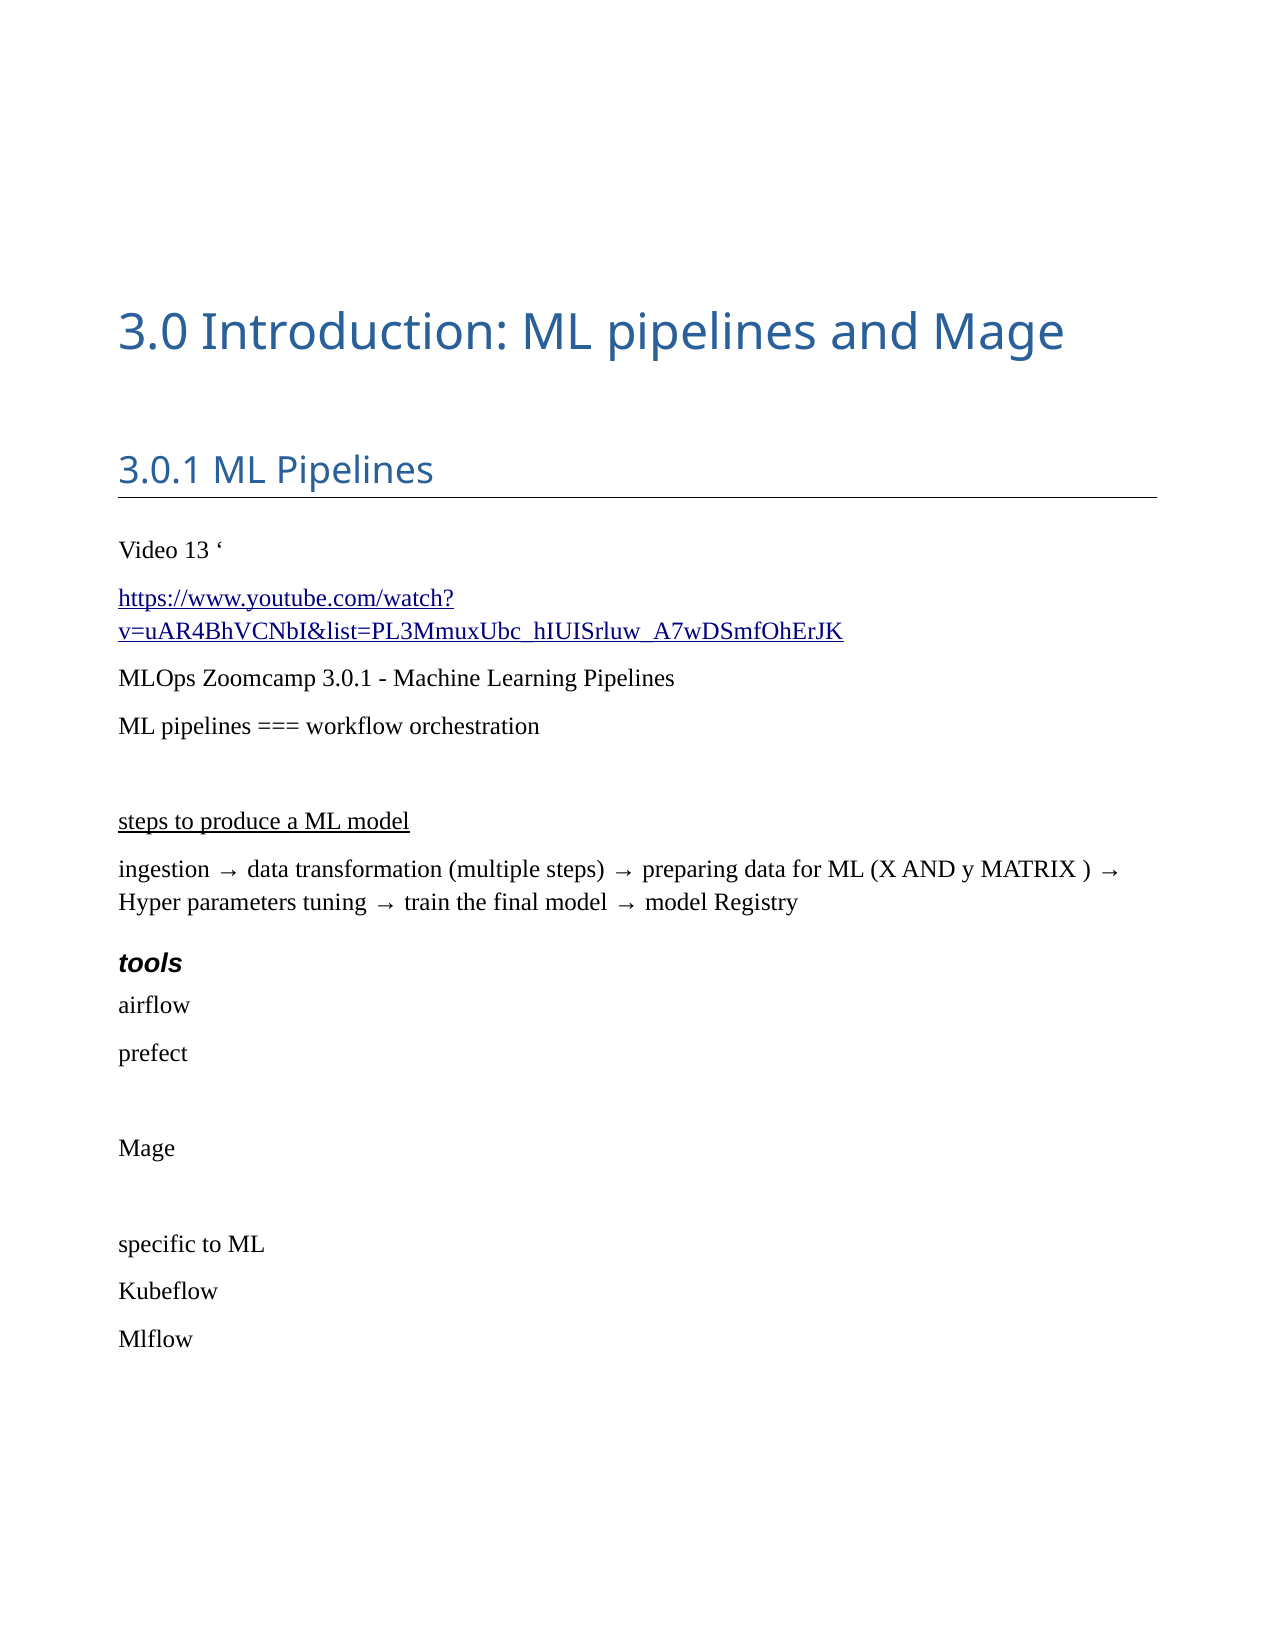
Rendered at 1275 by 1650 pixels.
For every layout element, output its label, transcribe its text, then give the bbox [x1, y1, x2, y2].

subtitle 3.0 Introduction: ML pipelines and Mage [118, 296, 1157, 364]
text airflow [118, 991, 1157, 1019]
text https://www.youtube.com/watch?v=uAR4BhVCNbI&list=PL3MmuxUbc_hIUISrluw_A7wDSmfOhErJK [118, 583, 1157, 644]
text MLOps Zoomcamp 3.0.1 - Machine Learning Pipelines [118, 663, 1157, 692]
subtitle 3.0.1 ML Pipelines [118, 443, 1157, 497]
text steps to produce a ML model [118, 806, 1157, 835]
text specific to ML [118, 1229, 1157, 1257]
subtitle tools [118, 947, 1157, 978]
text Kubeflow [118, 1276, 1157, 1305]
text Mage [118, 1133, 1157, 1162]
text Video 13 ‘ [118, 535, 1157, 564]
text ingestion → data transformation (multiple steps) → preparing data for ML (X AND y MATRIX ) → Hyper parameters tuning → train the final model → model Registry [118, 854, 1157, 916]
text prefect [118, 1038, 1157, 1067]
text Mlflow [118, 1324, 1157, 1353]
text ML pipelines === workflow orchestration [118, 711, 1157, 740]
